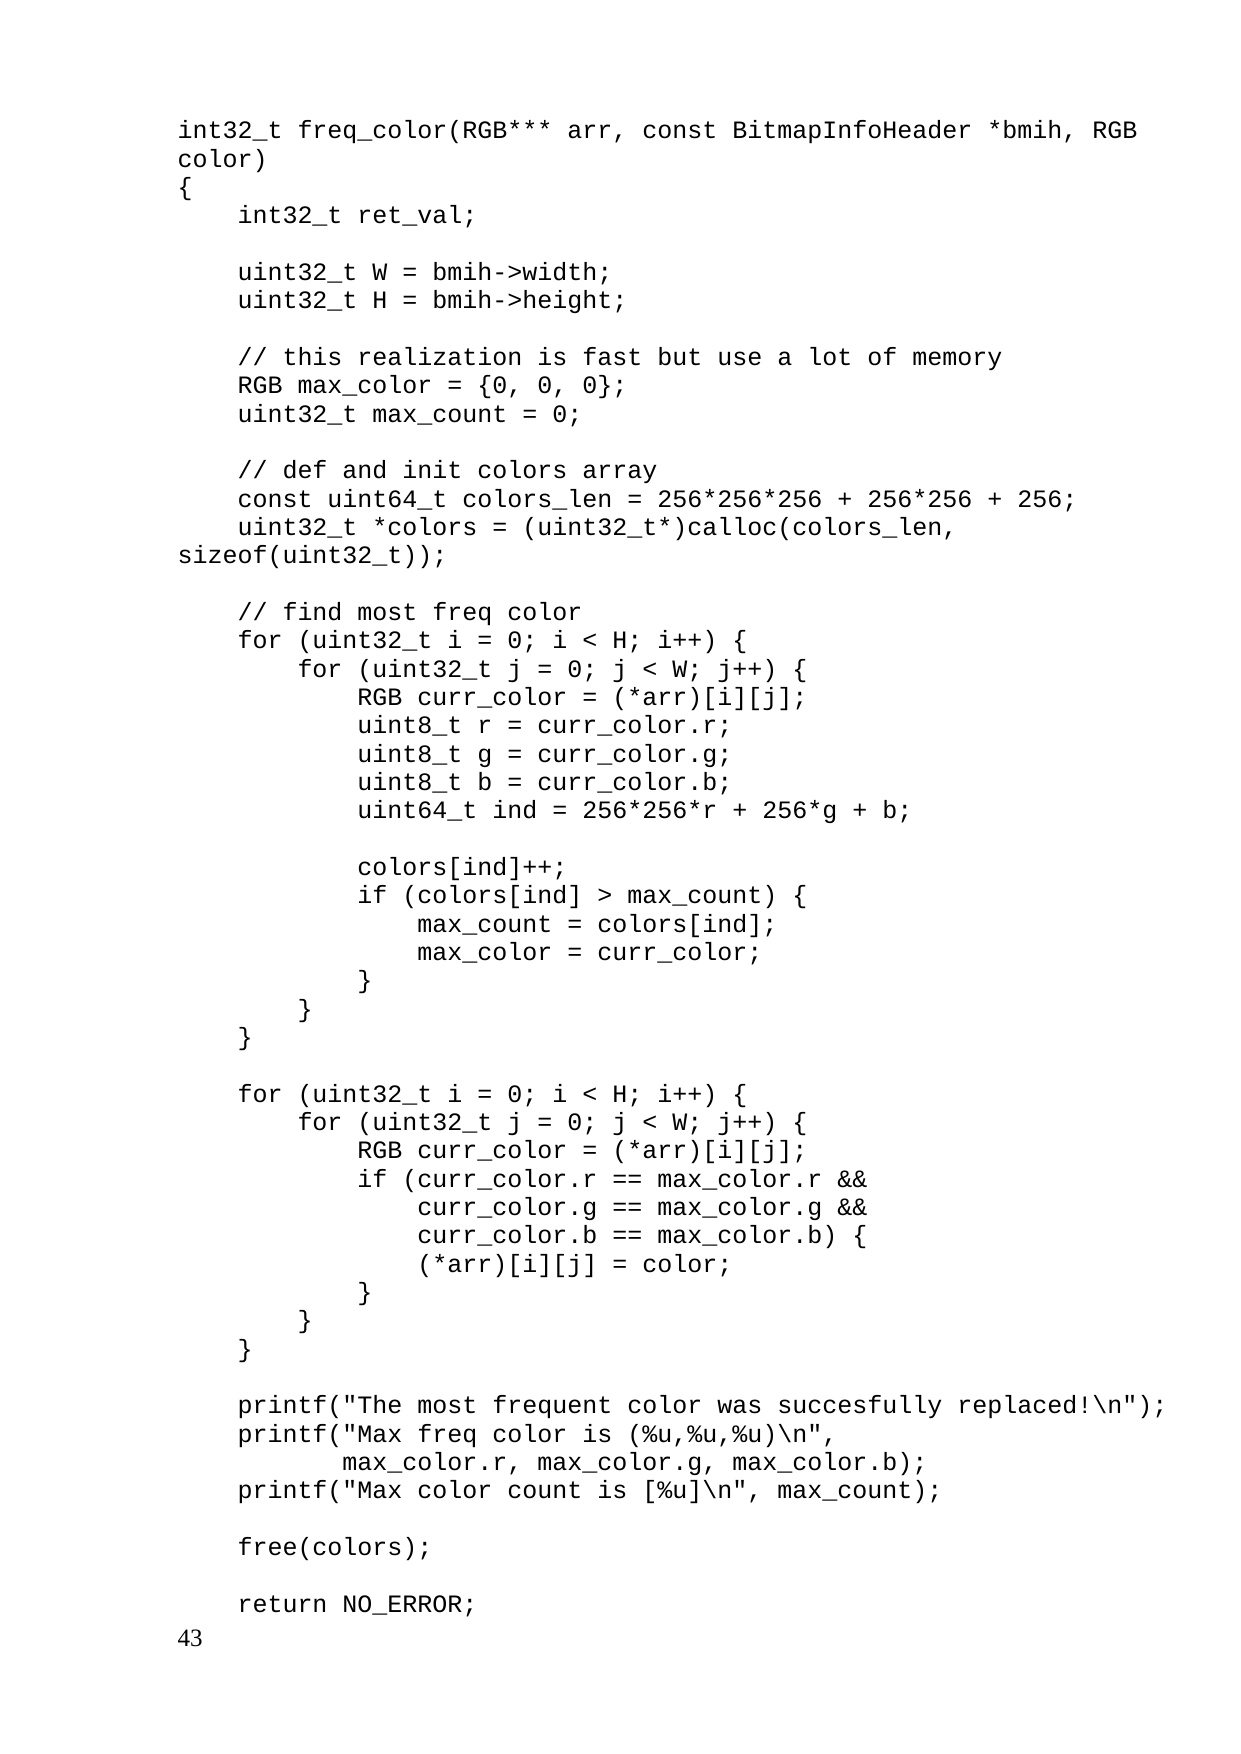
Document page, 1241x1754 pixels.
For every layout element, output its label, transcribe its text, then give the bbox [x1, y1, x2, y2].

text max_color.r, max_color.g, max_color.b); [177, 1450, 1181, 1478]
text printf("Max freq color is (%u,%u,%u)\n", [177, 1421, 1181, 1450]
text int32_t ret_val; [177, 203, 1181, 231]
text printf("The most frequent color was succesfully replaced!\n"); [177, 1393, 1181, 1421]
text uint64_t ind = 256*256*r + 256*g + b; [177, 798, 1181, 826]
text max_color = curr_color; [177, 940, 1181, 968]
text { [177, 175, 1181, 203]
text max_count = colors[ind]; [177, 911, 1181, 940]
text curr_color.g == max_color.g && [177, 1195, 1181, 1223]
text } [177, 996, 1181, 1025]
text } [177, 1308, 1181, 1336]
text } [177, 1025, 1181, 1053]
text if (curr_color.r == max_color.r && [177, 1166, 1181, 1195]
text curr_color.b == max_color.b) { [177, 1223, 1181, 1251]
text RGB max_color = {0, 0, 0}; [177, 373, 1181, 401]
text } [177, 968, 1181, 996]
text for (uint32_t j = 0; j < W; j++) { [177, 1110, 1181, 1138]
text uint32_t *colors = (uint32_t*)calloc(colors_len, sizeof(uint32_t)); [177, 515, 1181, 571]
text uint8_t b = curr_color.b; [177, 770, 1181, 798]
text const uint64_t colors_len = 256*256*256 + 256*256 + 256; [177, 486, 1181, 515]
text } [177, 1336, 1181, 1365]
text // def and init colors array [177, 458, 1181, 486]
text for (uint32_t i = 0; i < H; i++) { [177, 628, 1181, 656]
text for (uint32_t i = 0; i < H; i++) { [177, 1081, 1181, 1110]
text uint32_t W = bmih->width; [177, 260, 1181, 288]
text for (uint32_t j = 0; j < W; j++) { [177, 656, 1181, 685]
text uint8_t g = curr_color.g; [177, 741, 1181, 770]
text int32_t freq_color(RGB*** arr, const BitmapInfoHeader *bmih, RGB color) [177, 118, 1181, 175]
text } [177, 1280, 1181, 1308]
text RGB curr_color = (*arr)[i][j]; [177, 685, 1181, 713]
text uint32_t max_count = 0; [177, 401, 1181, 430]
text return NO_ERROR; [177, 1591, 1181, 1620]
text printf("Max color count is [%u]\n", max_count); [177, 1478, 1181, 1506]
text if (colors[ind] > max_count) { [177, 883, 1181, 911]
text // this realization is fast but use a lot of memory [177, 345, 1181, 373]
text RGB curr_color = (*arr)[i][j]; [177, 1138, 1181, 1166]
text (*arr)[i][j] = color; [177, 1251, 1181, 1280]
text free(colors); [177, 1535, 1181, 1563]
text colors[ind]++; [177, 855, 1181, 883]
text uint32_t H = bmih->height; [177, 288, 1181, 316]
text uint8_t r = curr_color.r; [177, 713, 1181, 741]
text // find most freq color [177, 600, 1181, 628]
